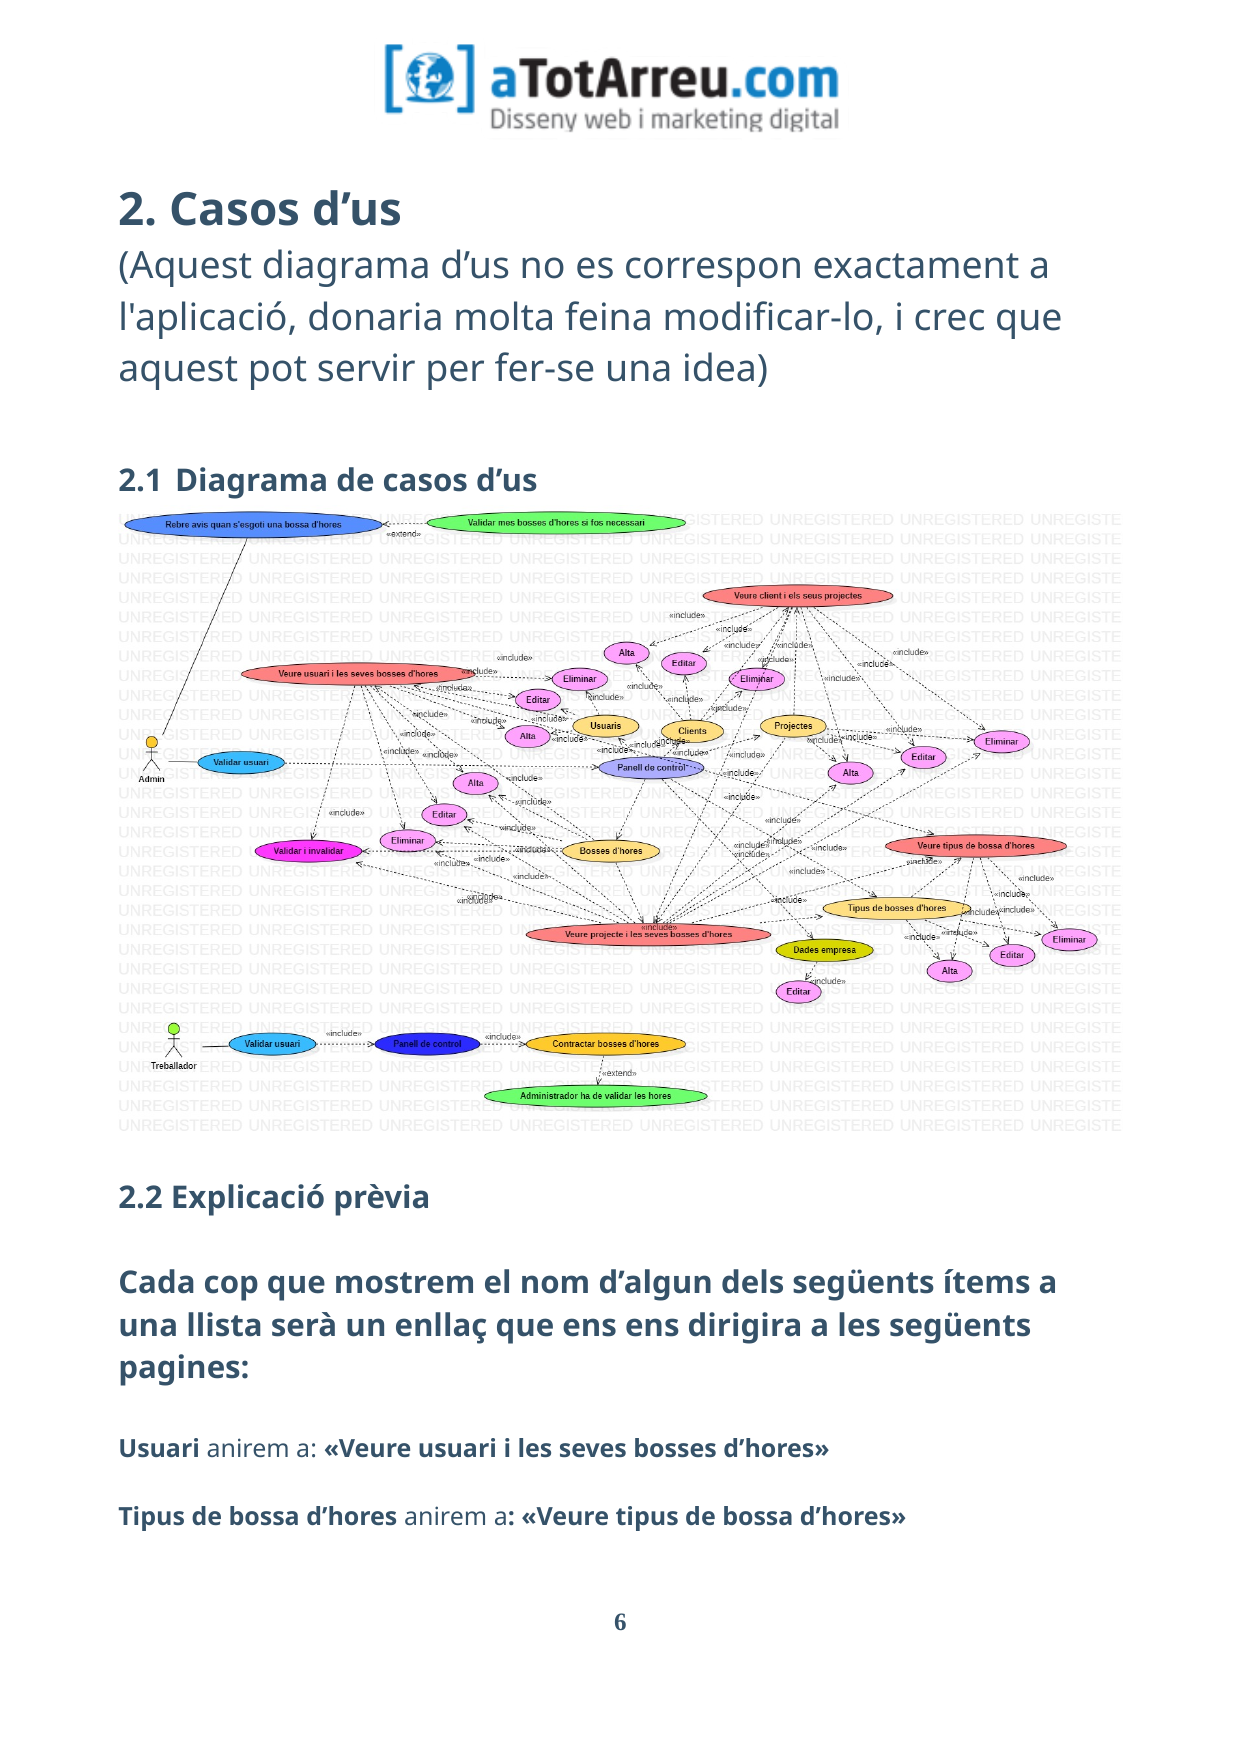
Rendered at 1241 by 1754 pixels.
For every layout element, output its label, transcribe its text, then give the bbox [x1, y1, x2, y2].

text Cada cop que mostrem el nom d’algun dels següents ítems a una llista serà un enllaç que ens ens dirigira a les següents pagines: [118, 1260, 1122, 1388]
text (Aquest diagrama d’us no es correspon exactament a l'aplicació, donaria molta feina modificar-lo, i crec que aquest pot servir per fer-se una idea) [118, 239, 1122, 392]
text 2.2 Explicació prèvia [118, 1175, 1122, 1218]
text 2.1 Diagrama de casos d’us [118, 443, 1122, 505]
picture [356, 37, 873, 141]
picture [118, 505, 1123, 1133]
text Tipus de bossa d’hores anirem a: «Veure tipus de bossa d’hores» [118, 1499, 1122, 1533]
text Usuari anirem a: «Veure usuari i les seves bosses d’hores» [118, 1431, 1122, 1465]
text 2. Casos d’us [118, 176, 1122, 239]
